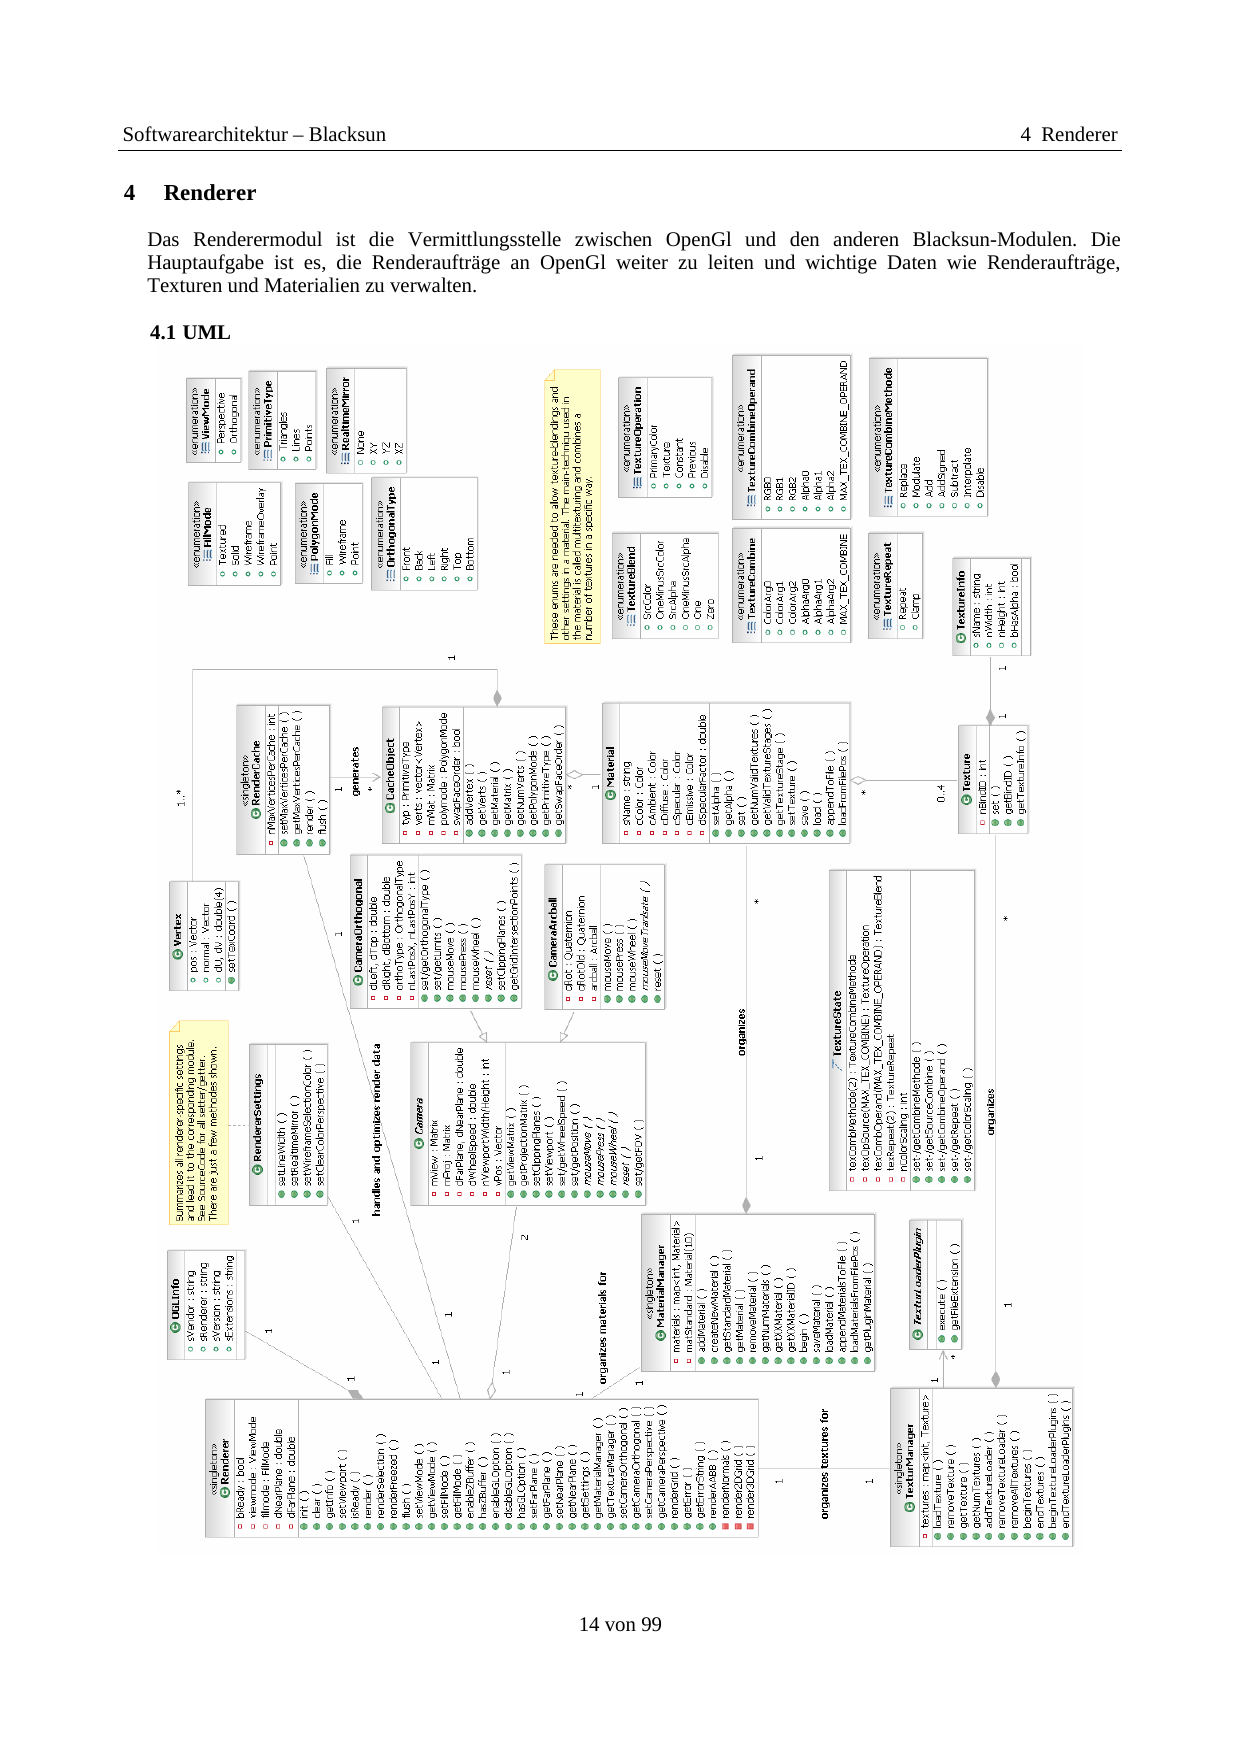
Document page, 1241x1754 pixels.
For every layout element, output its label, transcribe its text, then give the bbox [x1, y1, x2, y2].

subtitle Renderer [118, 179, 1122, 205]
subtitle UML [145, 321, 1122, 344]
text Das Renderermodul ist die Vermittlungsstelle zwischen OpenGl und den anderen Blacksun-Modulen. Die Hauptaufgabe ist es, die Renderaufträge an OpenGl weiter zu leiten und wichtige Daten wie Renderaufträge, Texturen und Materialien zu verwalten. [147, 228, 1122, 297]
picture [157, 343, 1083, 1555]
